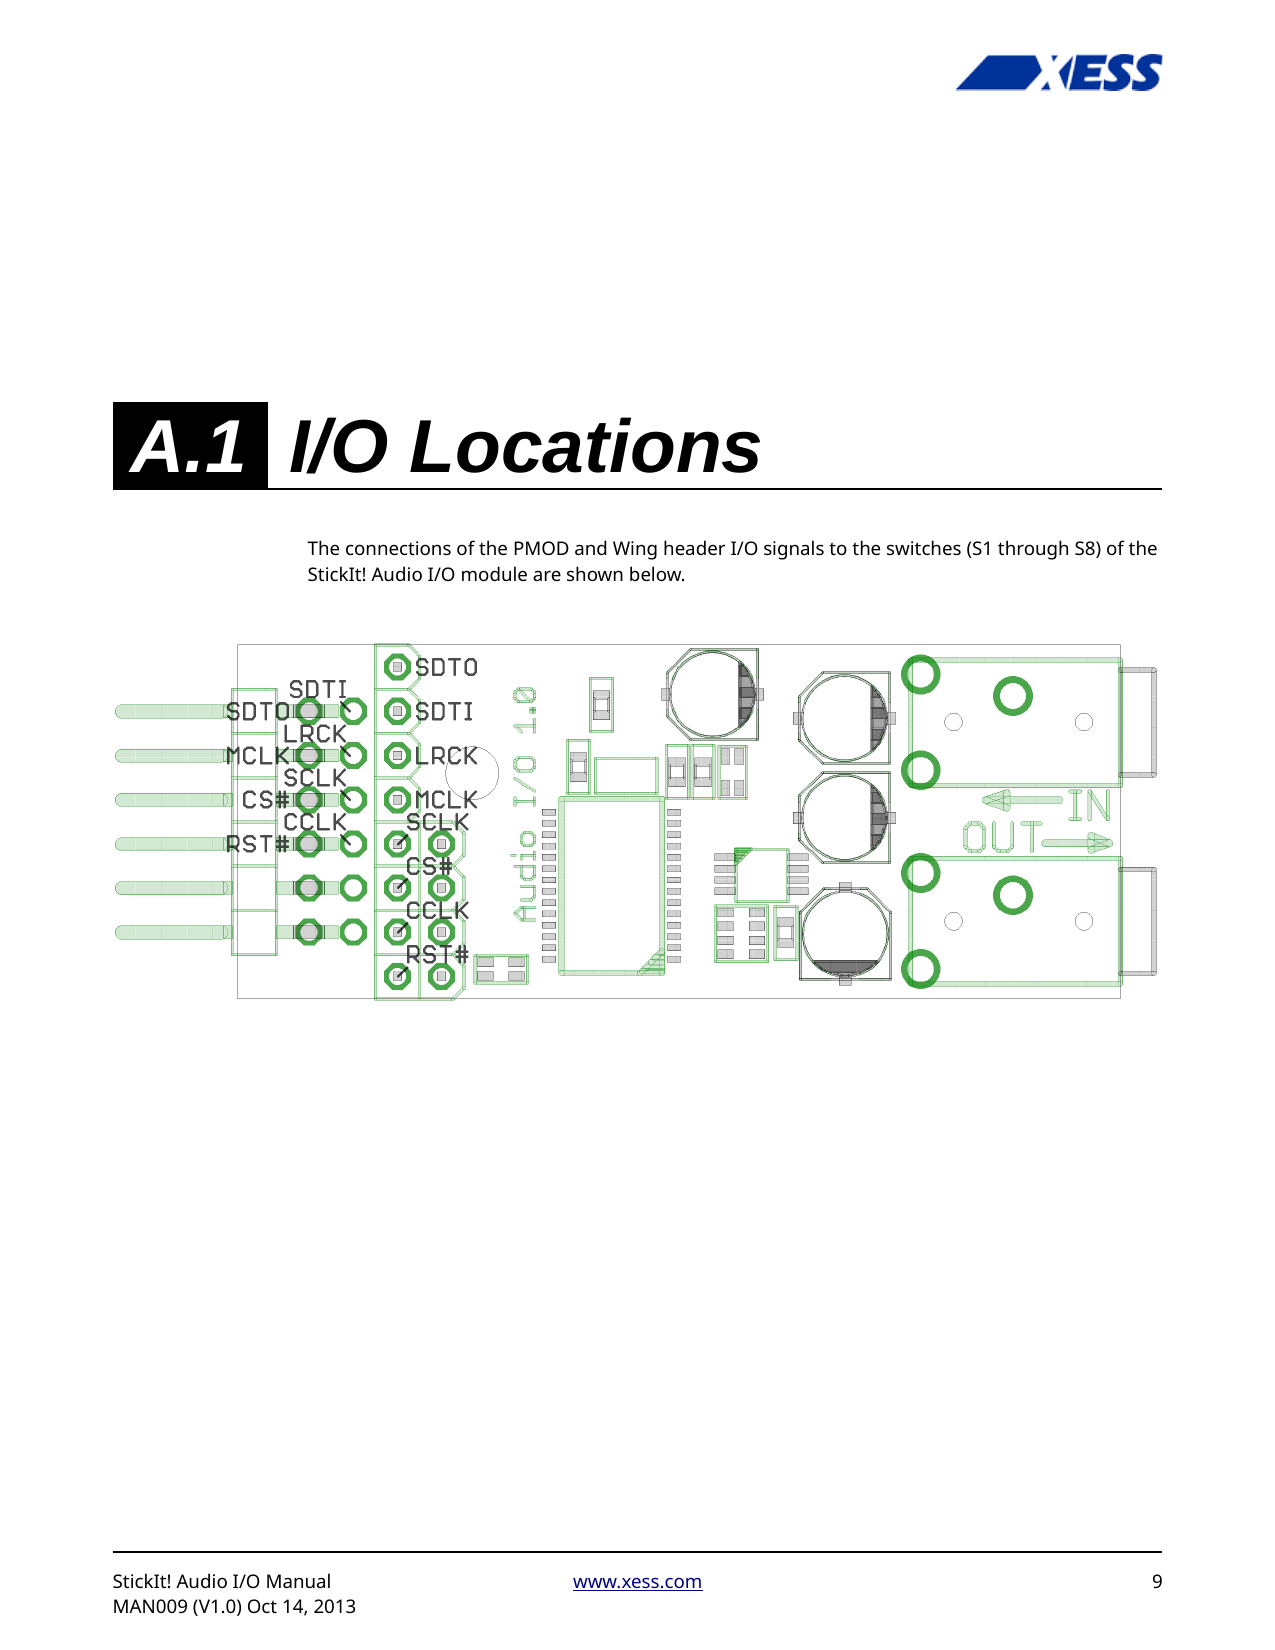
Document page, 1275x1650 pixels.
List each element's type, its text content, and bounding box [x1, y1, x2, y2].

text The connections of the PMOD and Wing header I/O signals to the switches (S1 through S8) of the StickIt! Audio I/O module are shown below. [307, 535, 1162, 586]
picture [110, 636, 1165, 1002]
subtitle I/O Locations [268, 402, 1162, 488]
picture [955, 54, 1163, 91]
